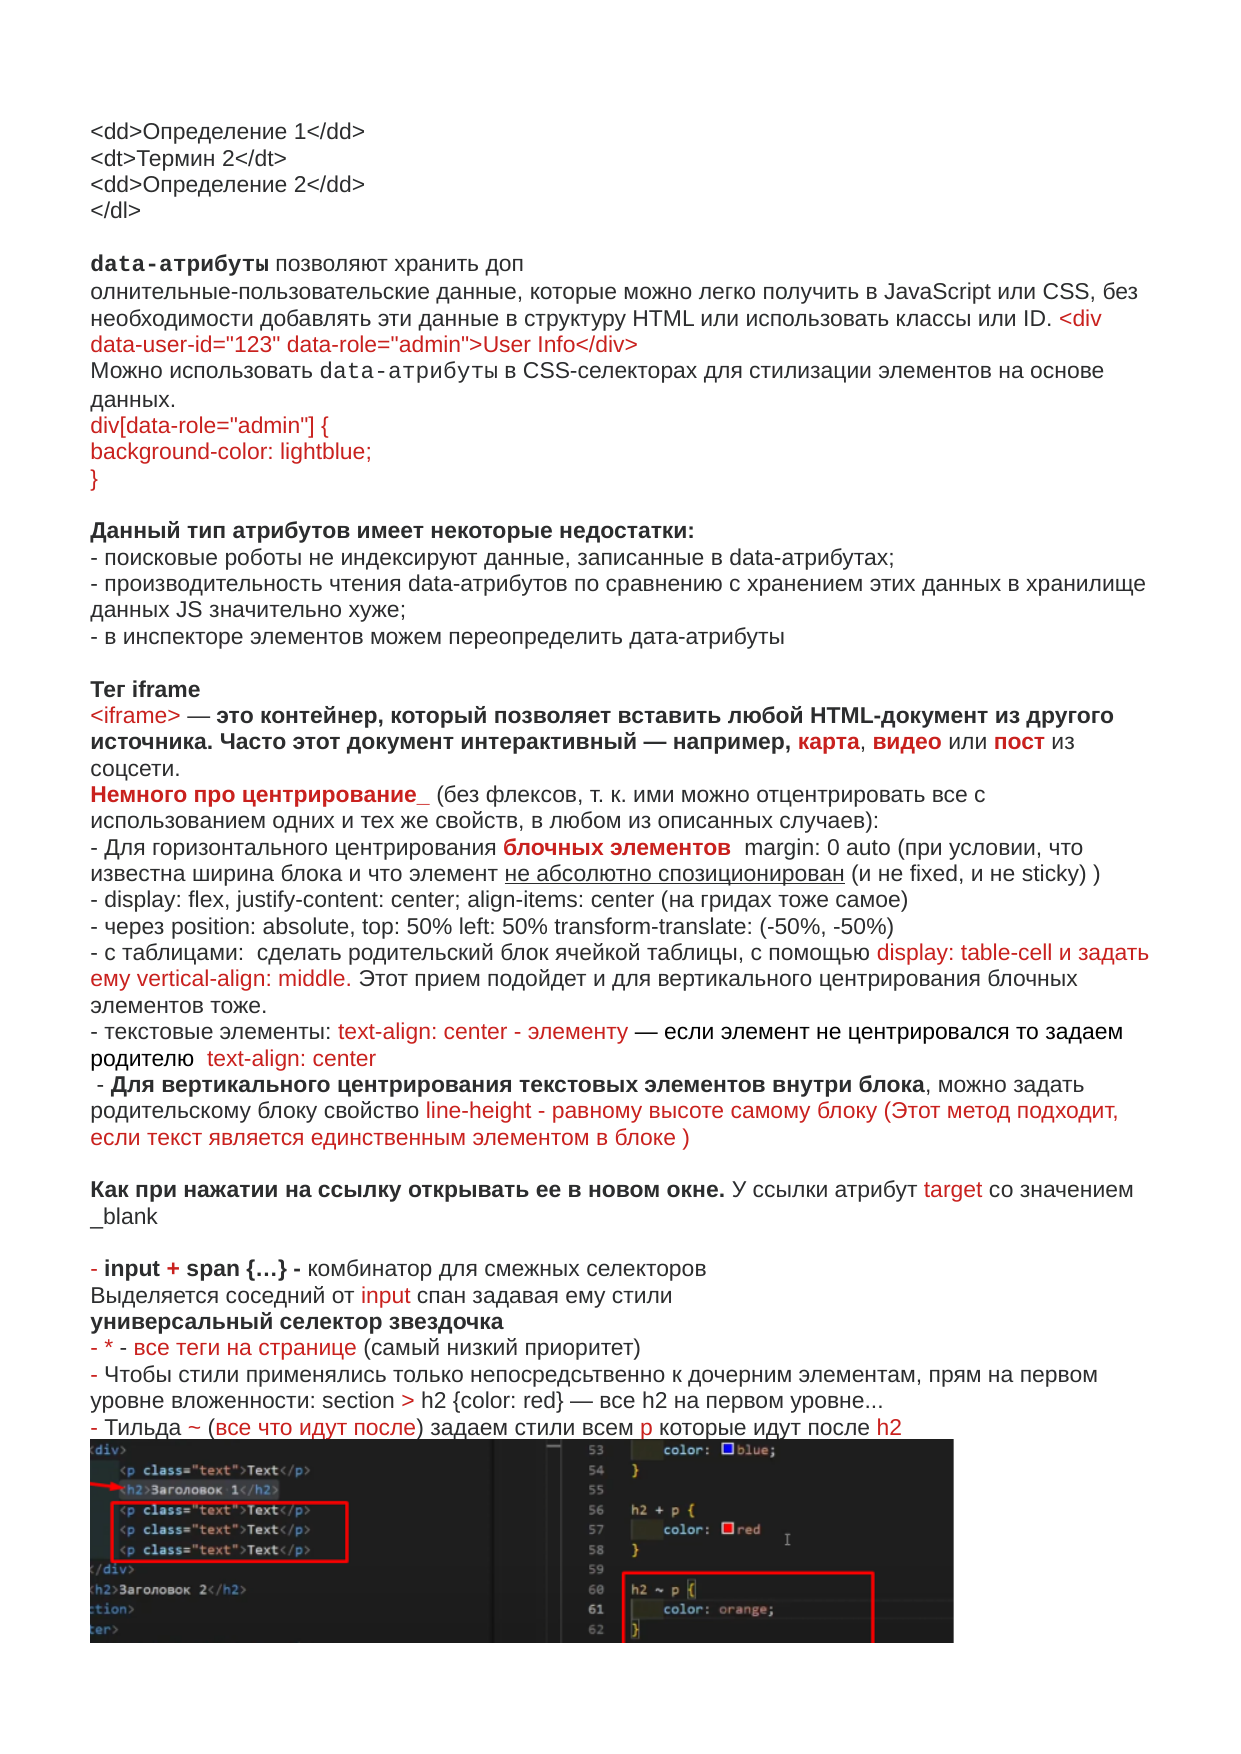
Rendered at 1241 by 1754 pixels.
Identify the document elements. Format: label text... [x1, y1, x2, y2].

text - через position: absolute, top: 50% left: 50% transform-translate: (-50%, -50%) [90, 913, 1150, 939]
text Немного про центрирование_ (без флексов, т. к. ими можно отцентрировать все с использованием одних и тех же свойств, в любом из описанных случаев): [90, 781, 1150, 834]
text Как при нажатии на ссылку открывать ее в новом окне. У ссылки атрибут target со значением _blank [90, 1176, 1150, 1229]
text - Для горизонтального центрирования блочных элементов margin: 0 auto (при условии, что известна ширина блока и что элемент не абсолютно спозиционирован (и не fixed, и не sticky) ) [90, 834, 1150, 886]
text Тег iframe [90, 676, 1150, 702]
text - Чтобы стили применялись только непосредсьтвенно к дочерним элементам, прям на первом уровне вложенности: section > h2 {color: red} — все h2 на первом уровне... [90, 1361, 1150, 1413]
text Выделяется соседний от input спан задавая ему стили [90, 1282, 1150, 1308]
text Данный тип атрибутов имеет некоторые недостатки: - поисковые роботы не индексируют данные, записанные в data-атрибутах; - производительность чтения data-атрибутов по сравнению с хранением этих данных в хранилище данных JS значительно хуже; [90, 491, 1150, 623]
text - input + span {…} - комбинатор для смежных селекторов [90, 1255, 1150, 1282]
text универсальный селектор звездочка [90, 1308, 1150, 1334]
text - текстовые элементы: text-align: center - элементу — если элемент не центрировался то задаем родителю text-align: center [90, 1018, 1150, 1071]
text Можно использовать data-атрибуты в CSS-селекторах для стилизации элементов на основе данных. [90, 357, 1150, 412]
text background-color: lightblue; [90, 438, 1150, 465]
text data-атрибуты позволяют хранить доп [90, 250, 1150, 278]
text - Тильда ~ (все что идут после) задаем стили всем р которые идут после h2 [90, 1413, 1150, 1440]
text div[data-role="admin"] { [90, 412, 1150, 438]
picture [90, 1439, 954, 1643]
text - в инспекторе элементов можем переопределить дата-атрибуты [90, 623, 1150, 676]
text олнительные-пользовательские данные, которые можно легко получить в JavaScript или CSS, без необходимости добавлять эти данные в структуру HTML или использовать классы или ID. <div data-user-id="123" data-role="admin">User Info</div> [90, 278, 1150, 357]
text <iframe> — это контейнер, который позволяет вставить любой HTML-документ из другого источника. Часто этот документ интерактивный — например, карта, видео или пост из соцсети. [90, 702, 1150, 781]
text - * - все теги на странице (самый низкий приоритет) [90, 1334, 1150, 1361]
text <dd>Определение 1</dd> <dt>Термин 2</dt> <dd>Определение 2</dd> </dl> [90, 118, 1150, 223]
text - с таблицами: сделать родительский блок ячейкой таблицы, с помощью display: table-cell и задать ему vertical-align: middle. Этот прием подойдет и для вертикального центрирования блочных элементов тоже. [90, 939, 1150, 1018]
text } [90, 465, 1150, 491]
text - Для вертикального центрирования текстовых элементов внутри блока, можно задать родительскому блоку свойство line-height - равному высоте самому блоку (Этот метод подходит, если текст является единственным элементом в блоке ) [90, 1071, 1150, 1176]
text - display: flex, justify-content: center; align-items: center (на гридах тоже самое) [90, 886, 1150, 913]
